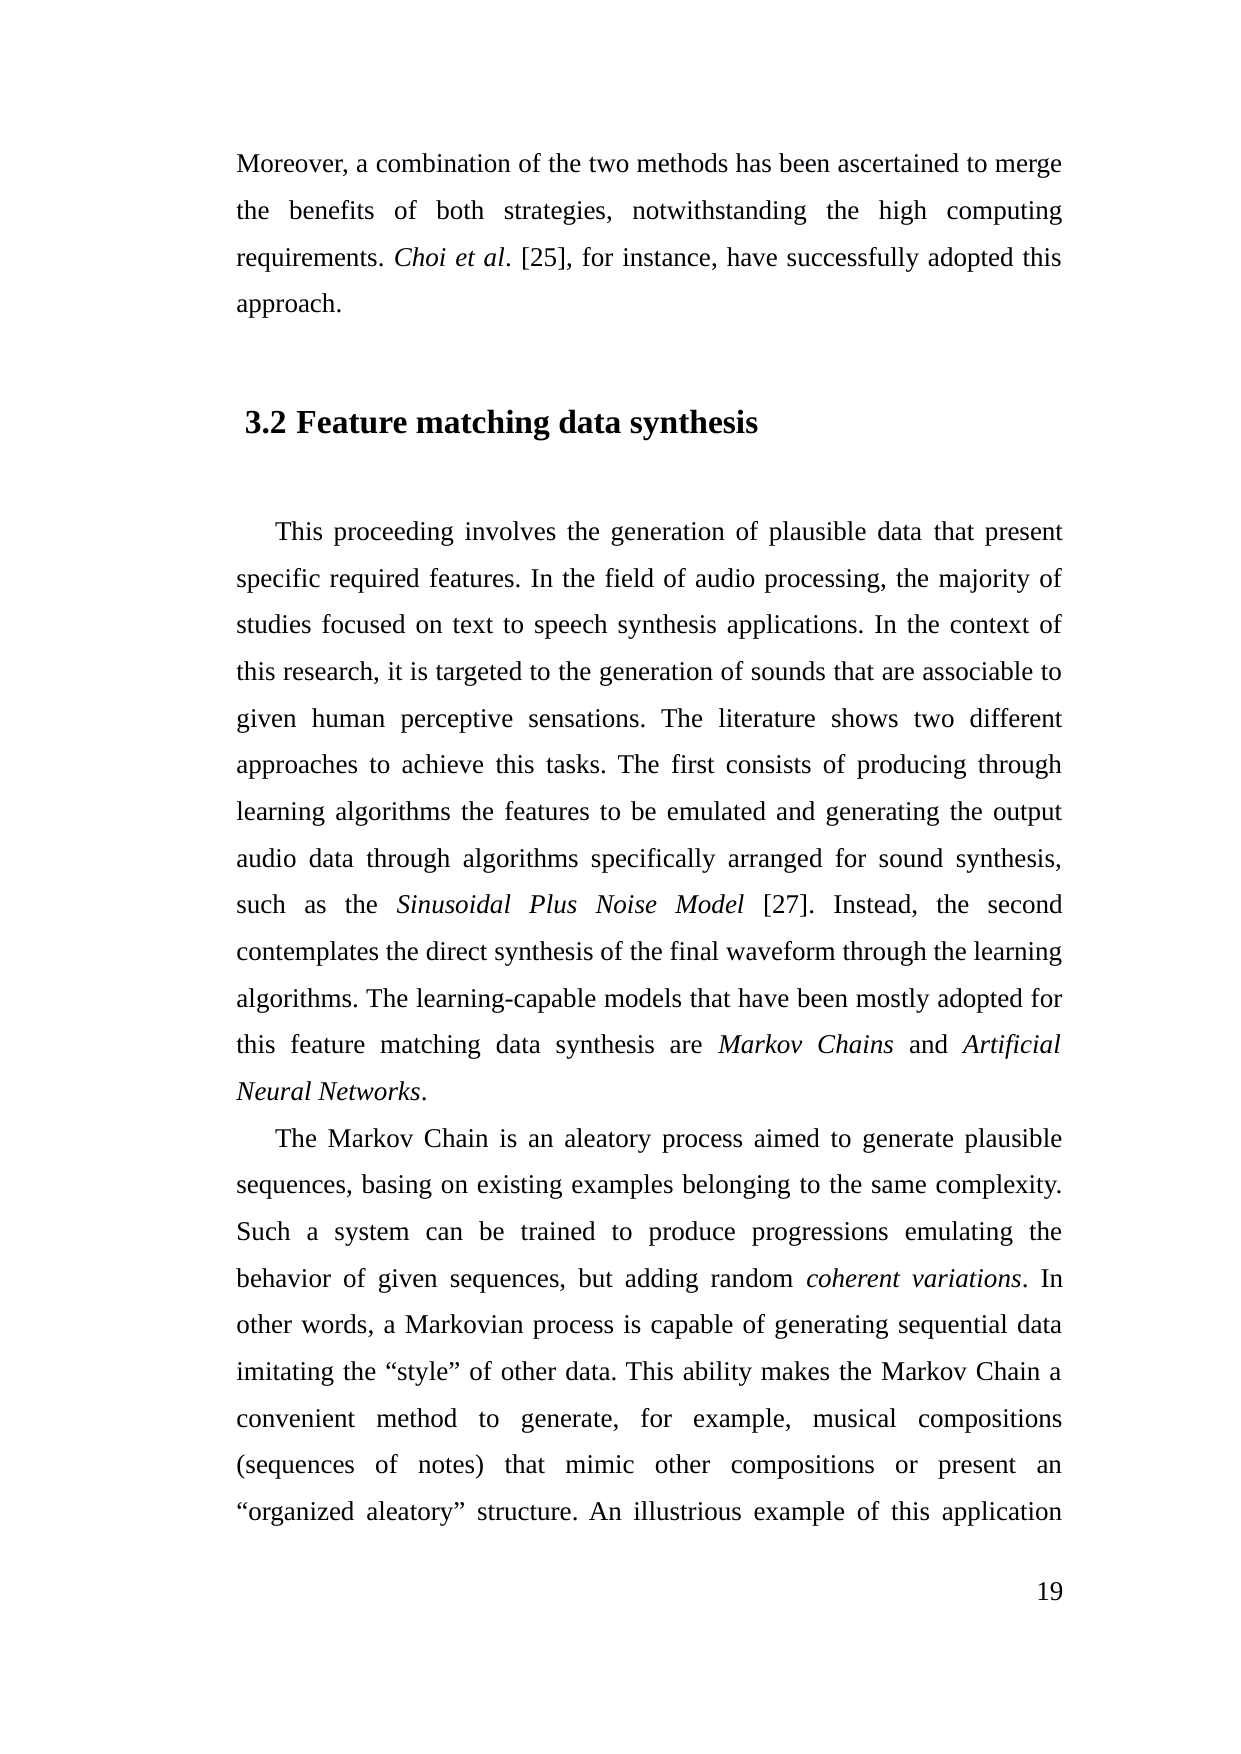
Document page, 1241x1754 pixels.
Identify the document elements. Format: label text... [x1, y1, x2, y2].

text The Markov Chain is an aleatory process aimed to generate plausible sequences, basing on existing examples belonging to the same complexity. Such a system can be trained to produce progressions emulating the behavior of given sequences, but adding random coherent variations. In other words, a Markovian process is capable of generating sequential data imitating the “style” of other data. This ability makes the Markov Chain a convenient method to generate, for example, musical compositions (sequences of notes) that mimic other compositions or present an “organized aleatory” structure. An illustrious example of this application [236, 1122, 1063, 1526]
subtitle Feature matching data synthesis [236, 402, 1063, 440]
text This proceeding involves the generation of plausible data that present specific required features. In the field of audio processing, the majority of studies focused on text to speech synthesis applications. In the context of this research, it is targeted to the generation of sounds that are associable to given human perceptive sensations. The literature shows two different approaches to achieve this tasks. The first consists of producing through learning algorithms the features to be emulated and generating the output audio data through algorithms specifically arranged for sound synthesis, such as the Sinusoidal Plus Noise Model [27]. Instead, the second contemplates the direct synthesis of the final waveform through the learning algorithms. The learning-capable models that have been mostly adopted for this feature matching data synthesis are Markov Chains and Artificial Neural Networks. [236, 515, 1063, 1106]
text Moreover, a combination of the two methods has been ascertained to merge the benefits of both strategies, notwithstanding the high computing requirements. Choi et al. [25], for instance, have successfully adopted this approach. [236, 148, 1063, 319]
